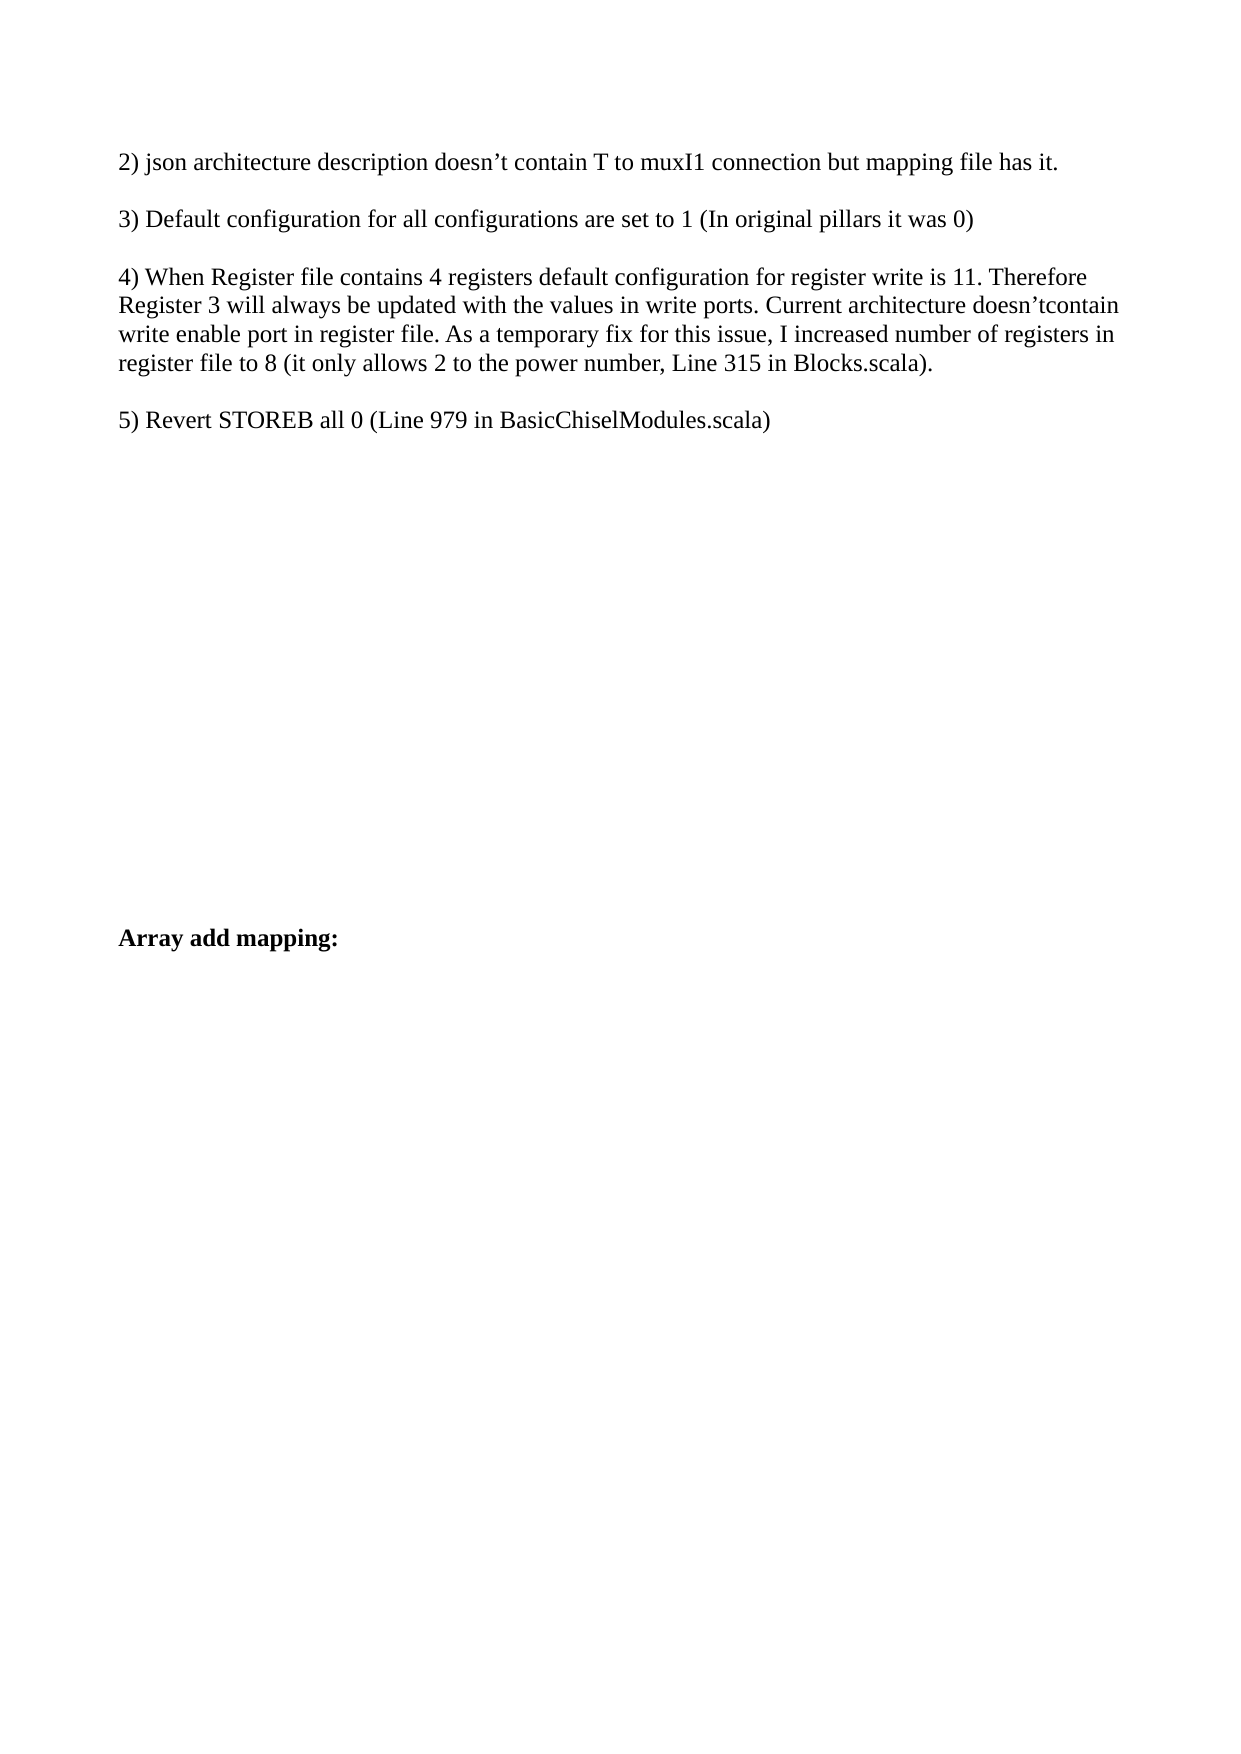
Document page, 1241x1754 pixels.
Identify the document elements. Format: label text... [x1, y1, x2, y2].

text 2) json architecture description doesn’t contain T to muxI1 connection but mapping file has it. [118, 147, 1122, 176]
text 3) Default configuration for all configurations are set to 1 (In original pillars it was 0) [118, 204, 1122, 233]
text 4) When Register file contains 4 registers default configuration for register write is 11. Therefore Register 3 will always be updated with the values in write ports. Current architecture doesn’tcontain write enable port in register file. As a temporary fix for this issue, I increased number of registers in register file to 8 (it only allows 2 to the power number, Line 315 in Blocks.scala). [118, 262, 1122, 377]
text Array add mapping: [118, 923, 1122, 952]
text 5) Revert STOREB all 0 (Line 979 in BasicChiselModules.scala) [118, 406, 1122, 434]
